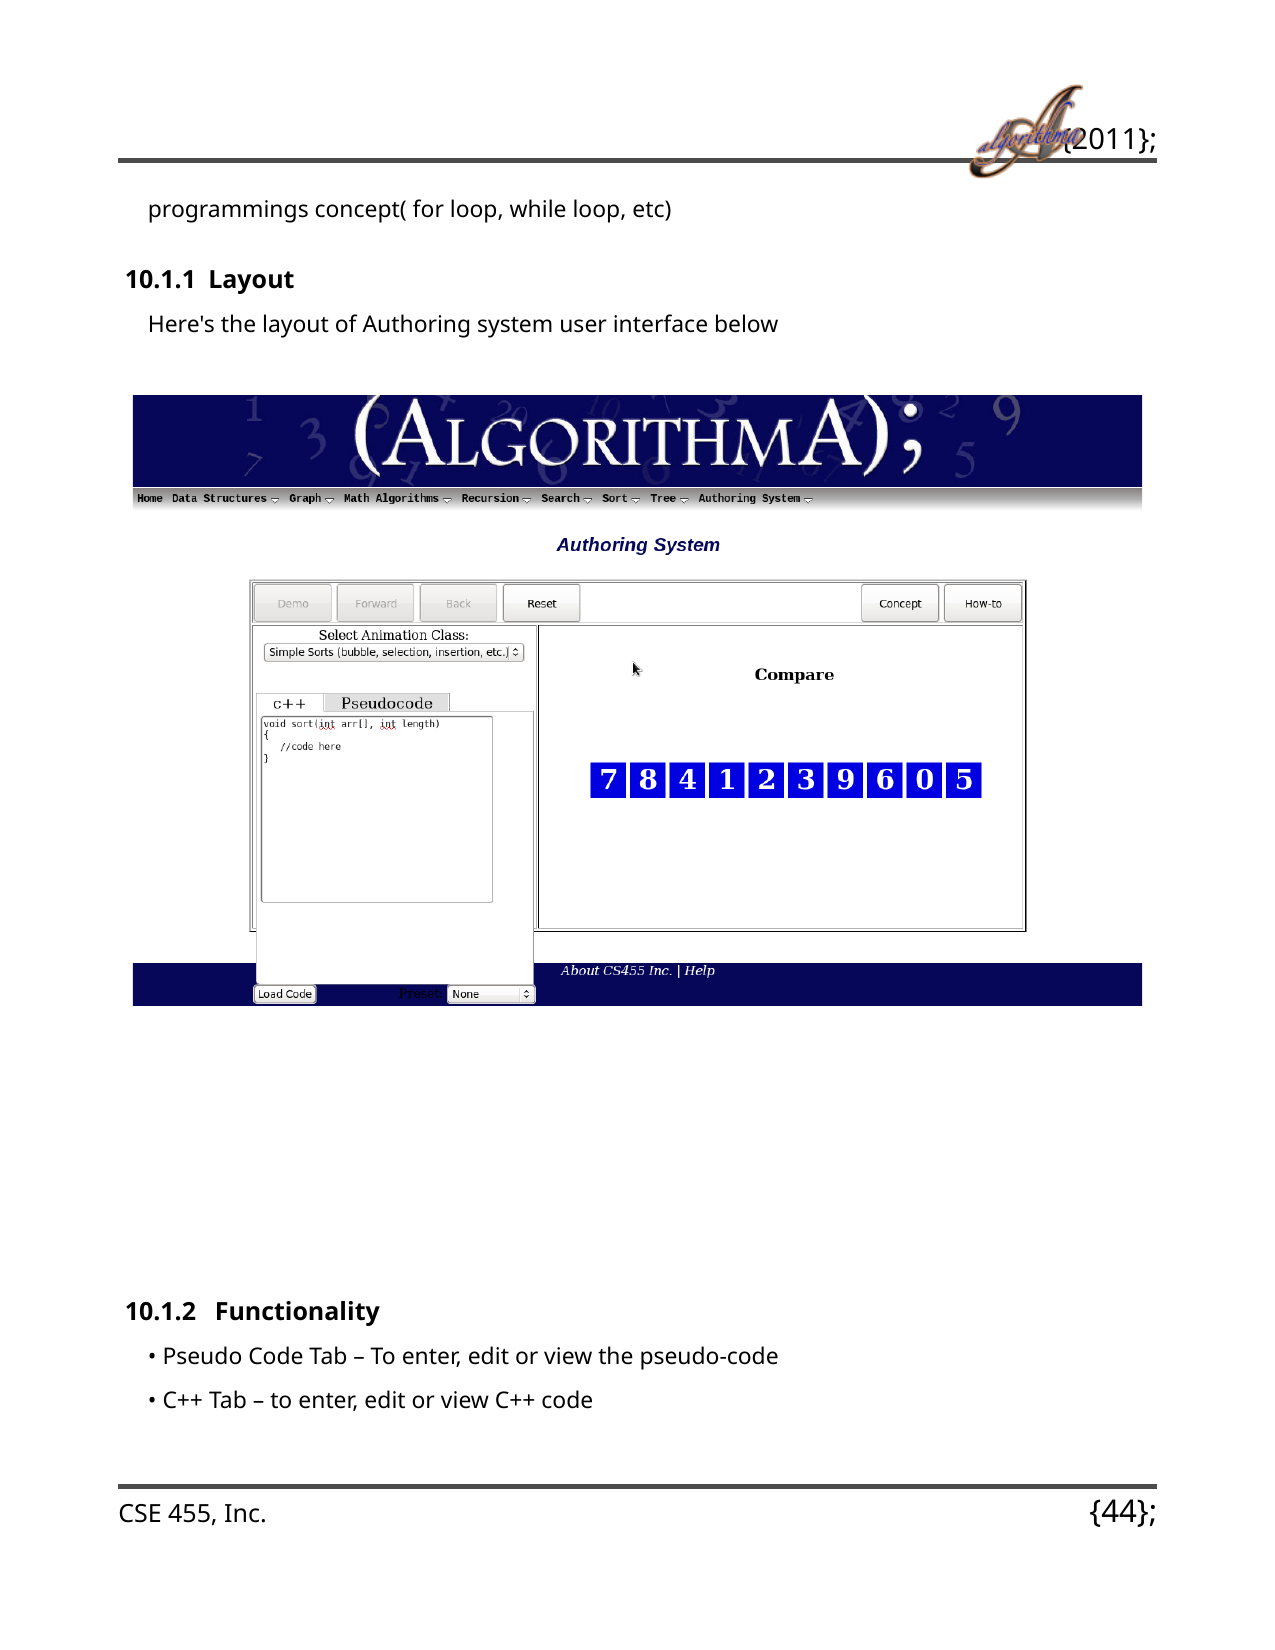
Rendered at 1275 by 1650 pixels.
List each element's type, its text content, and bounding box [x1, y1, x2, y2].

picture [966, 83, 1087, 180]
text • C++ Tab – to enter, edit or view C++ code [148, 1384, 1157, 1415]
text programmings concept( for loop, while loop, etc) [148, 192, 1157, 224]
subtitle Layout [118, 261, 1157, 295]
text Here's the layout of Authoring system user interface below [148, 308, 1157, 339]
text • Pseudo Code Tab – To enter, edit or view the pseudo-code [148, 1340, 1157, 1371]
subtitle Functionality [118, 1293, 1157, 1327]
picture [132, 395, 1143, 1006]
